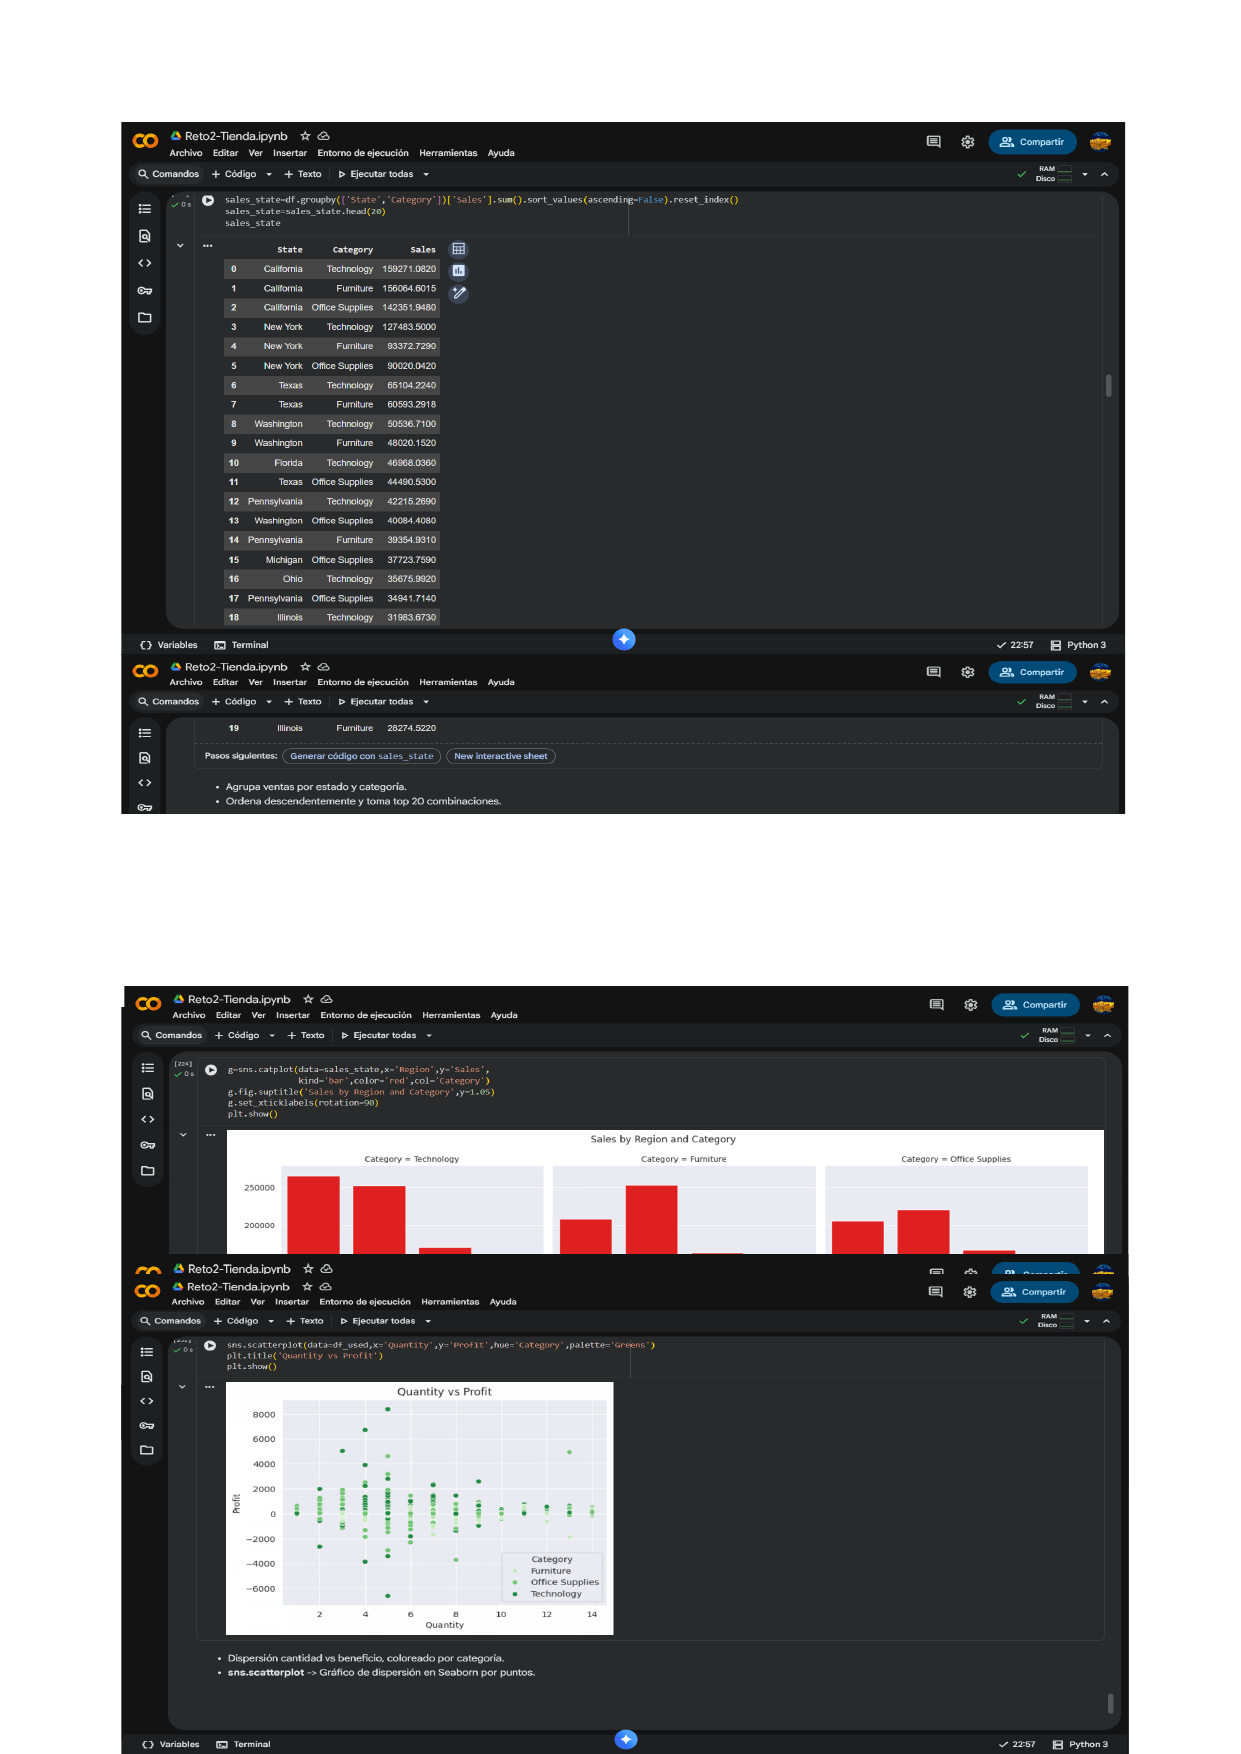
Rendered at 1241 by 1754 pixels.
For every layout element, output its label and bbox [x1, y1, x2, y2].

picture [121, 122, 1126, 814]
picture [121, 986, 1129, 1754]
